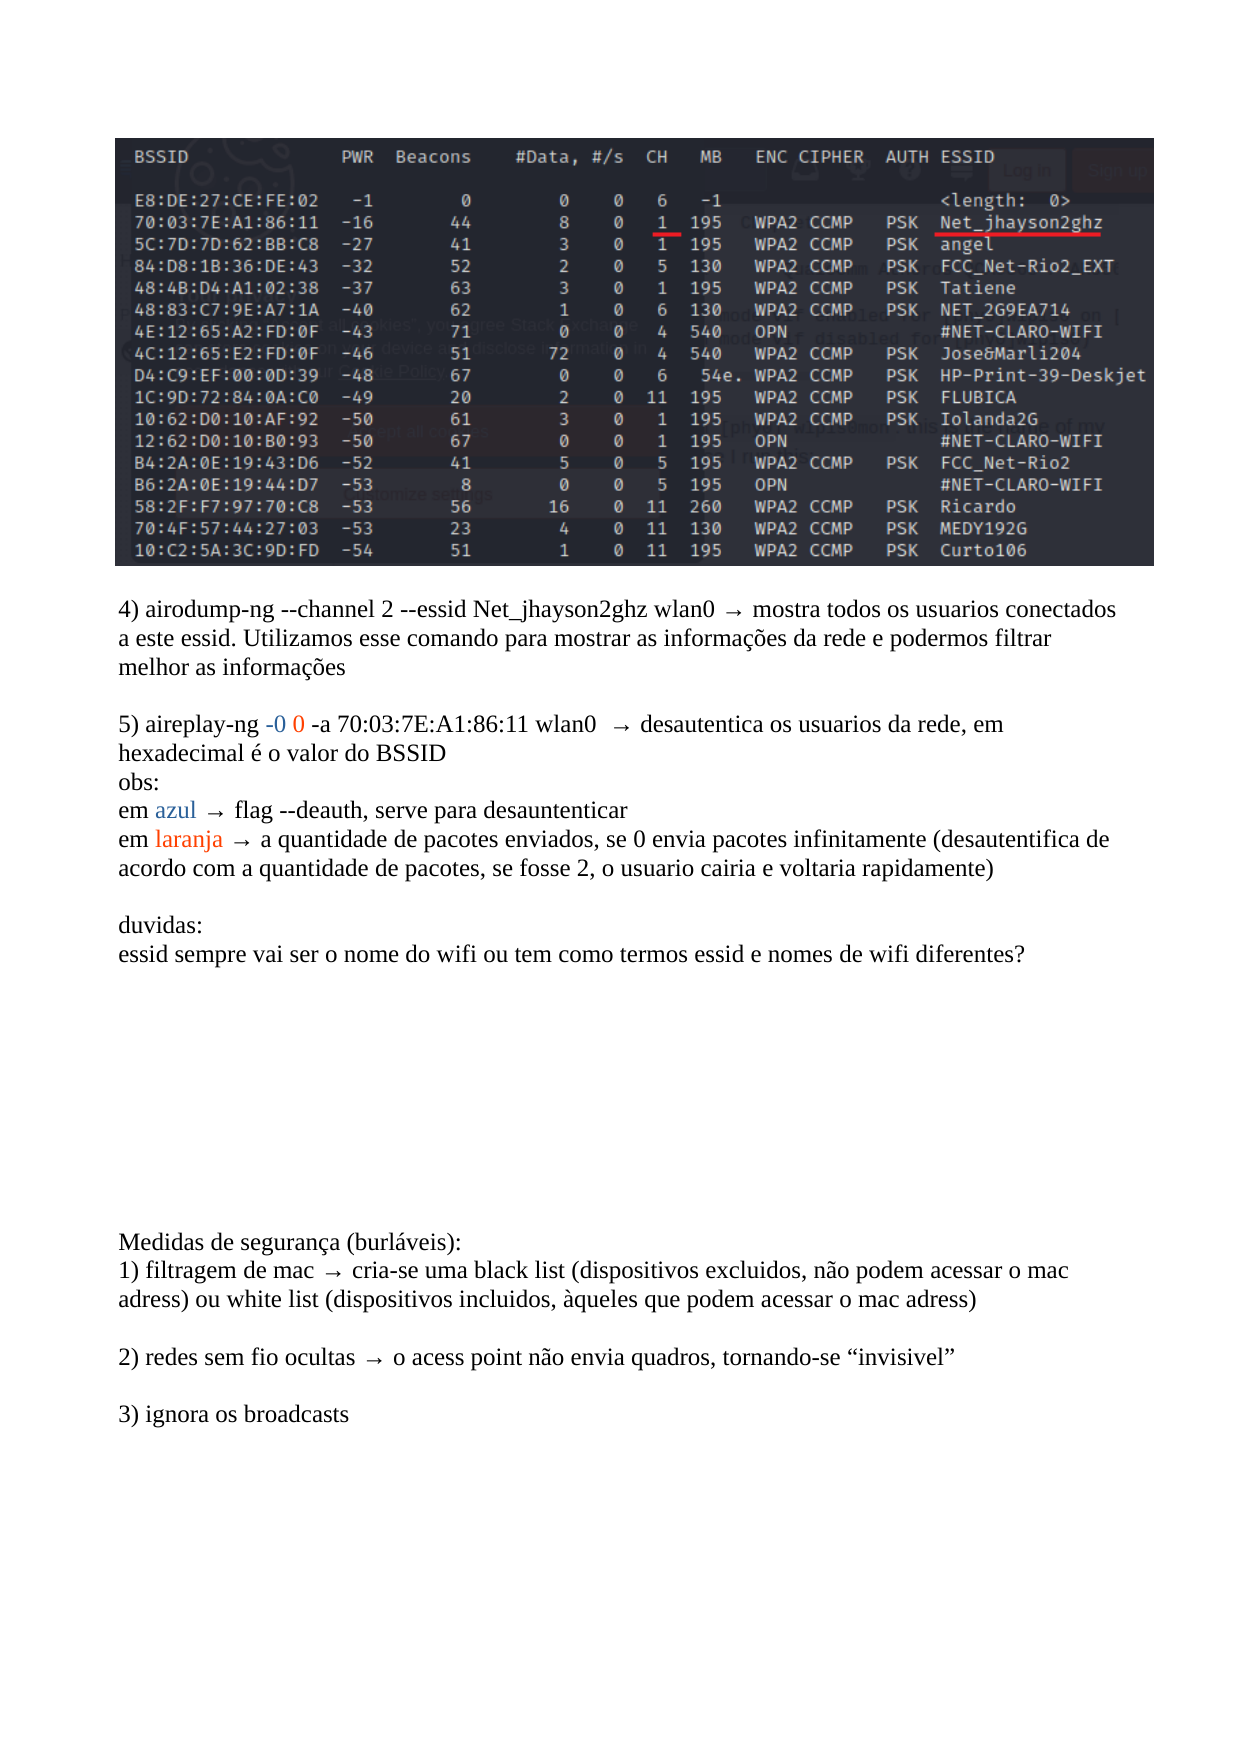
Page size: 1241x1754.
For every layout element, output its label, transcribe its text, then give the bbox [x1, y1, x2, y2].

text 5) aireplay-ng -0 0 -a 70:03:7E:A1:86:11 wlan0 → desautentica os usuarios da rede, em hexadecimal é o valor do BSSID [118, 709, 1122, 767]
text 4) airodump-ng --channel 2 --essid Net_jhayson2ghz wlan0 → mostra todos os usuarios conectados a este essid. Utilizamos esse comando para mostrar as informações da rede e podermos filtrar melhor as informações [118, 594, 1122, 680]
text 1) filtragem de mac → cria-se uma black list (dispositivos excluidos, não podem acessar o mac adress) ou white list (dispositivos incluidos, àqueles que podem acessar o mac adress) [118, 1255, 1122, 1313]
picture [115, 138, 1154, 566]
text duvidas: [118, 910, 1122, 939]
text 3) ignora os broadcasts [118, 1399, 1122, 1428]
text obs: [118, 767, 1122, 795]
text em laranja → a quantidade de pacotes enviados, se 0 envia pacotes infinitamente (desautentifica de acordo com a quantidade de pacotes, se fosse 2, o usuario cairia e voltaria rapidamente) [118, 824, 1122, 882]
text em azul → flag --deauth, serve para desauntenticar [118, 795, 1122, 824]
text essid sempre vai ser o nome do wifi ou tem como termos essid e nomes de wifi diferentes? [118, 939, 1122, 968]
text Medidas de segurança (burláveis): [118, 1227, 1122, 1255]
text 2) redes sem fio ocultas → o acess point não envia quadros, tornando-se “invisivel” [118, 1342, 1122, 1370]
